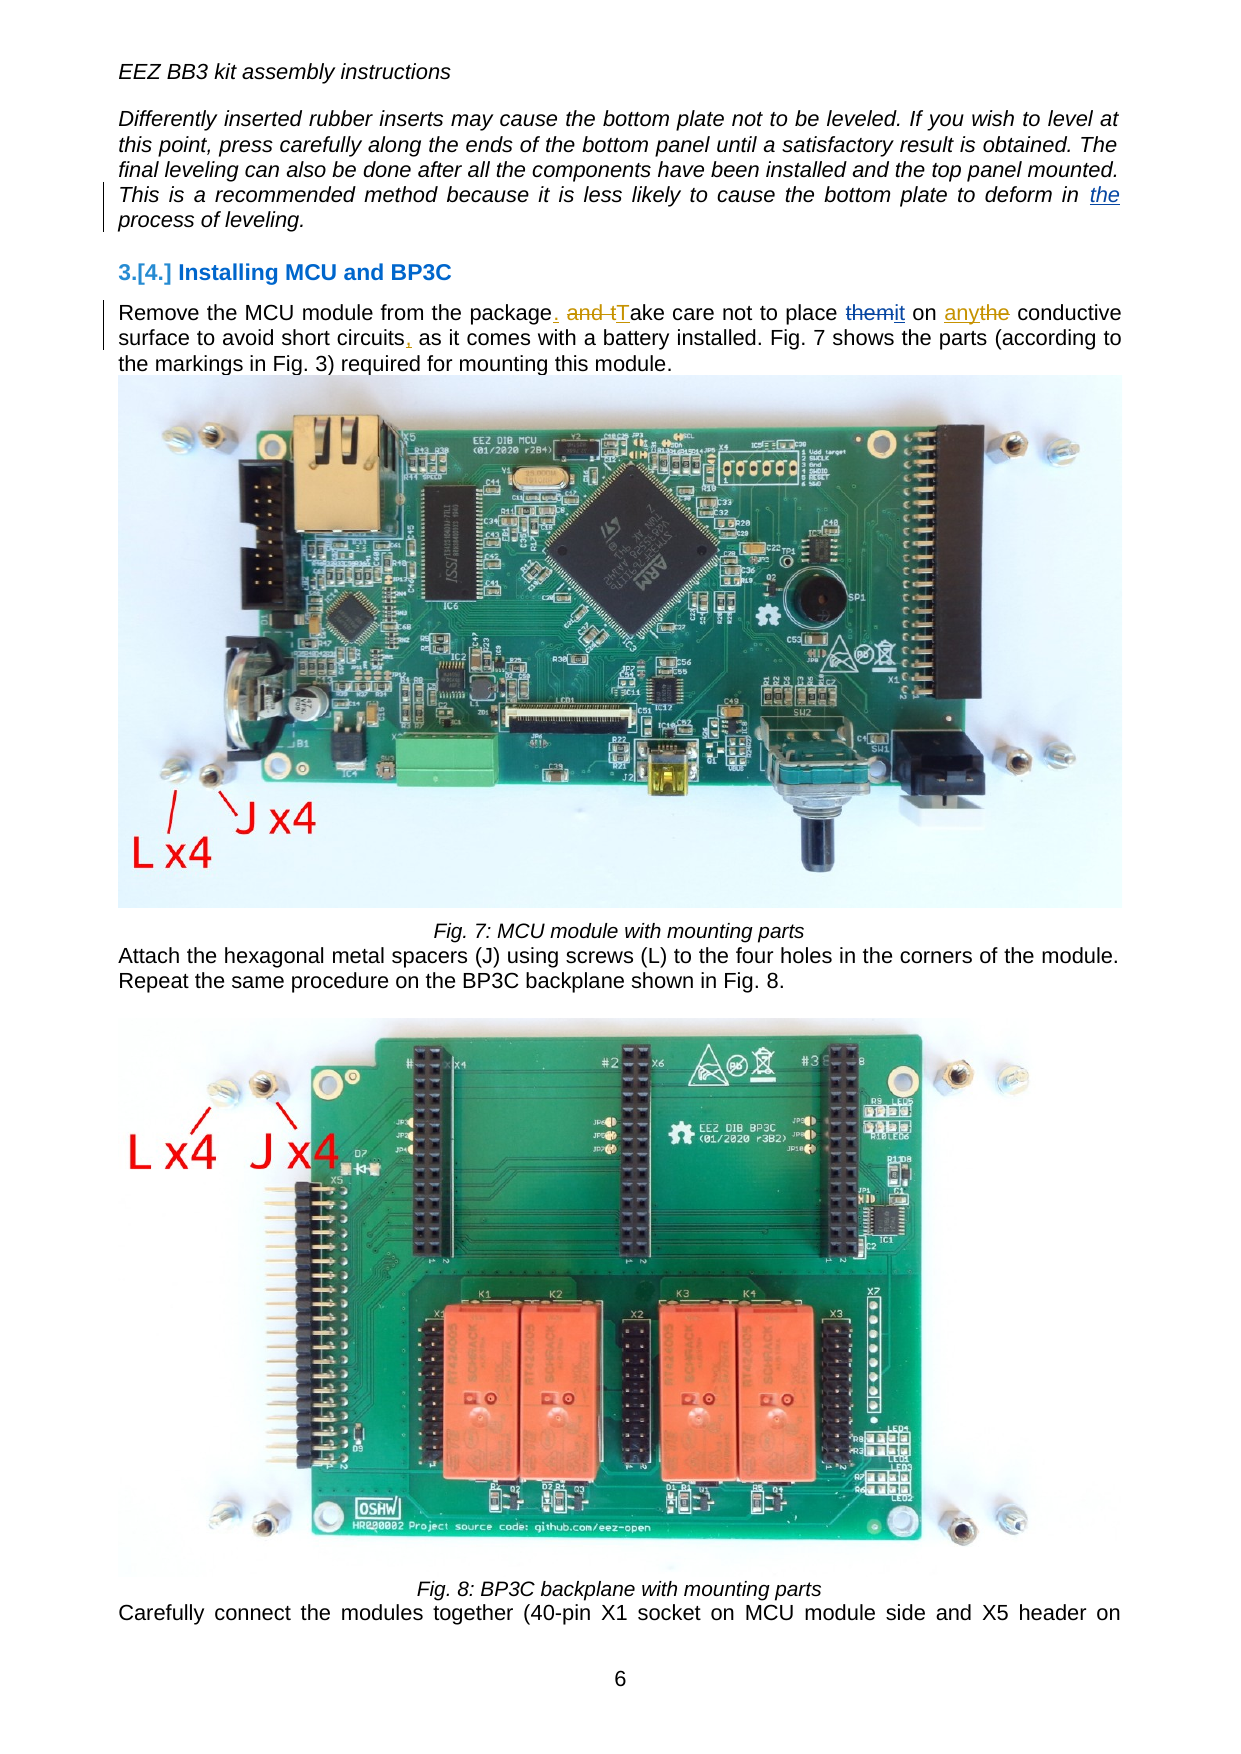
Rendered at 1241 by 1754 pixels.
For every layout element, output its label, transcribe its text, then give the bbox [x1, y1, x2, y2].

picture [118, 1018, 1123, 1577]
text Fig. 8: BP3C backplane with mounting parts [118, 1577, 1122, 1600]
text Carefully connect the modules together (40-pin X1 socket on MCU module side and X5 header on [118, 1600, 1122, 1626]
text Attach the hexagonal metal spacers (J) using screws (L) to the four holes in the corners of the module. Repeat the same procedure on the BP3C backplane shown in Fig. 8. [118, 943, 1122, 993]
subtitle Installing MCU and BP3C [118, 259, 1122, 285]
text Remove the MCU module from the package. Take care not to place it on any conductive surface to avoid short circuits, as it comes with a battery installed. Fig. 7 shows the parts (according to the markings in Fig. 3) required for mounting this module. [118, 300, 1122, 375]
picture [118, 375, 1123, 908]
text Fig. 7: MCU module with mounting parts [118, 908, 1122, 943]
text Differently inserted rubber inserts may cause the bottom plate not to be leveled. If you wish to level at this point, press carefully along the ends of the bottom panel until a satisfactory result is obtained. The final leveling can also be done after all the components have been installed and the top panel mounted. This is a recommended method because it is less likely to cause the bottom plate to deform in the process of leveling. [118, 106, 1122, 232]
